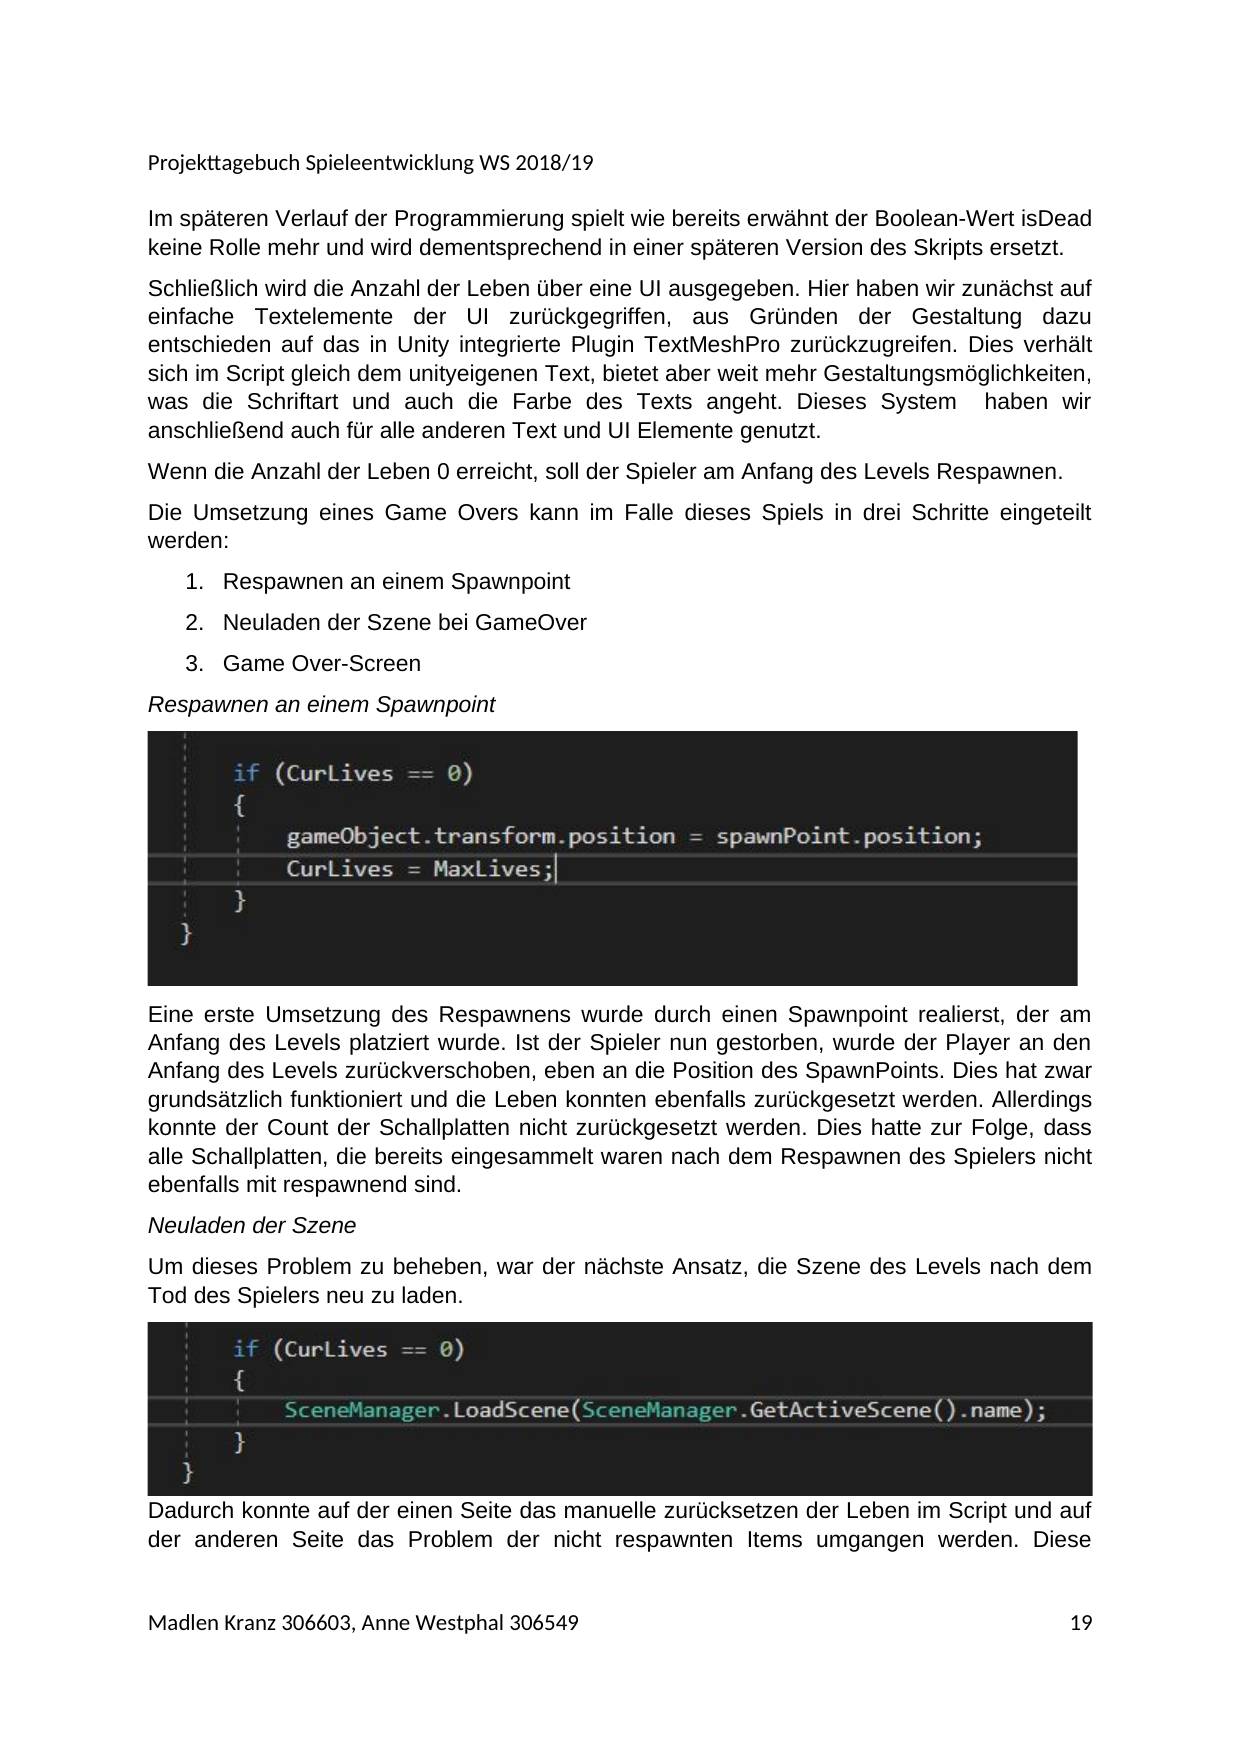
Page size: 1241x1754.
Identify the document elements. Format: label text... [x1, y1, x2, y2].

text Die Umsetzung eines Game Overs kann im Falle dieses Spiels in drei Schritte eingeteilt werden: [148, 498, 1093, 553]
text Respawnen an einem Spawnpoint [148, 691, 1093, 717]
text Eine erste Umsetzung des Respawnens wurde durch einen Spawnpoint realierst, der am Anfang des Levels platziert wurde. Ist der Spieler nun gestorben, wurde der Player an den Anfang des Levels zurückverschoben, eben an die Position des SpawnPoints. Dies hat zwar grundsätzlich funktioniert und die Leben konnten ebenfalls zurückgesetzt werden. Allerdings konnte der Count der Schallplatten nicht zurückgesetzt werden. Dies hatte zur Folge, dass alle Schallplatten, die bereits eingesammelt waren nach dem Respawnen des Spielers nicht ebenfalls mit respawnend sind. [148, 1001, 1093, 1198]
text Wenn die Anzahl der Leben 0 erreicht, soll der Spieler am Anfang des Levels Respawnen. [148, 458, 1093, 484]
picture [147, 1322, 1093, 1496]
text Schließlich wird die Anzahl der Leben über eine UI ausgegeben. Hier haben wir zunächst auf einfache Textelemente der UI zurückgegriffen, aus Gründen der Gestaltung dazu entschieden auf das in Unity integrierte Plugin TextMeshPro zurückzugreifen. Dies verhält sich im Script gleich dem unityeigenen Text, bietet aber weit mehr Gestaltungsmöglichkeiten, was die Schriftart und auch die Farbe des Texts angeht. Dieses System haben wir anschließend auch für alle anderen Text und UI Elemente genutzt. [148, 274, 1093, 443]
list Neuladen der Szene bei GameOver [185, 609, 1093, 635]
list Game Over-Screen [185, 650, 1093, 676]
list Respawnen an einem Spawnpoint [185, 568, 1093, 594]
picture [147, 731, 1078, 986]
text Im späteren Verlauf der Programmierung spielt wie bereits erwähnt der Boolean-Wert isDead keine Rolle mehr und wird dementsprechend in einer späteren Version des Skripts ersetzt. [148, 205, 1093, 260]
text Um dieses Problem zu beheben, war der nächste Ansatz, die Szene des Levels nach dem Tod des Spielers neu zu laden. [148, 1253, 1093, 1308]
text Dadurch konnte auf der einen Seite das manuelle zurücksetzen der Leben im Script und auf der anderen Seite das Problem der nicht respawnten Items umgangen werden. Diese [148, 1496, 1093, 1552]
text Neuladen der Szene [148, 1212, 1093, 1238]
